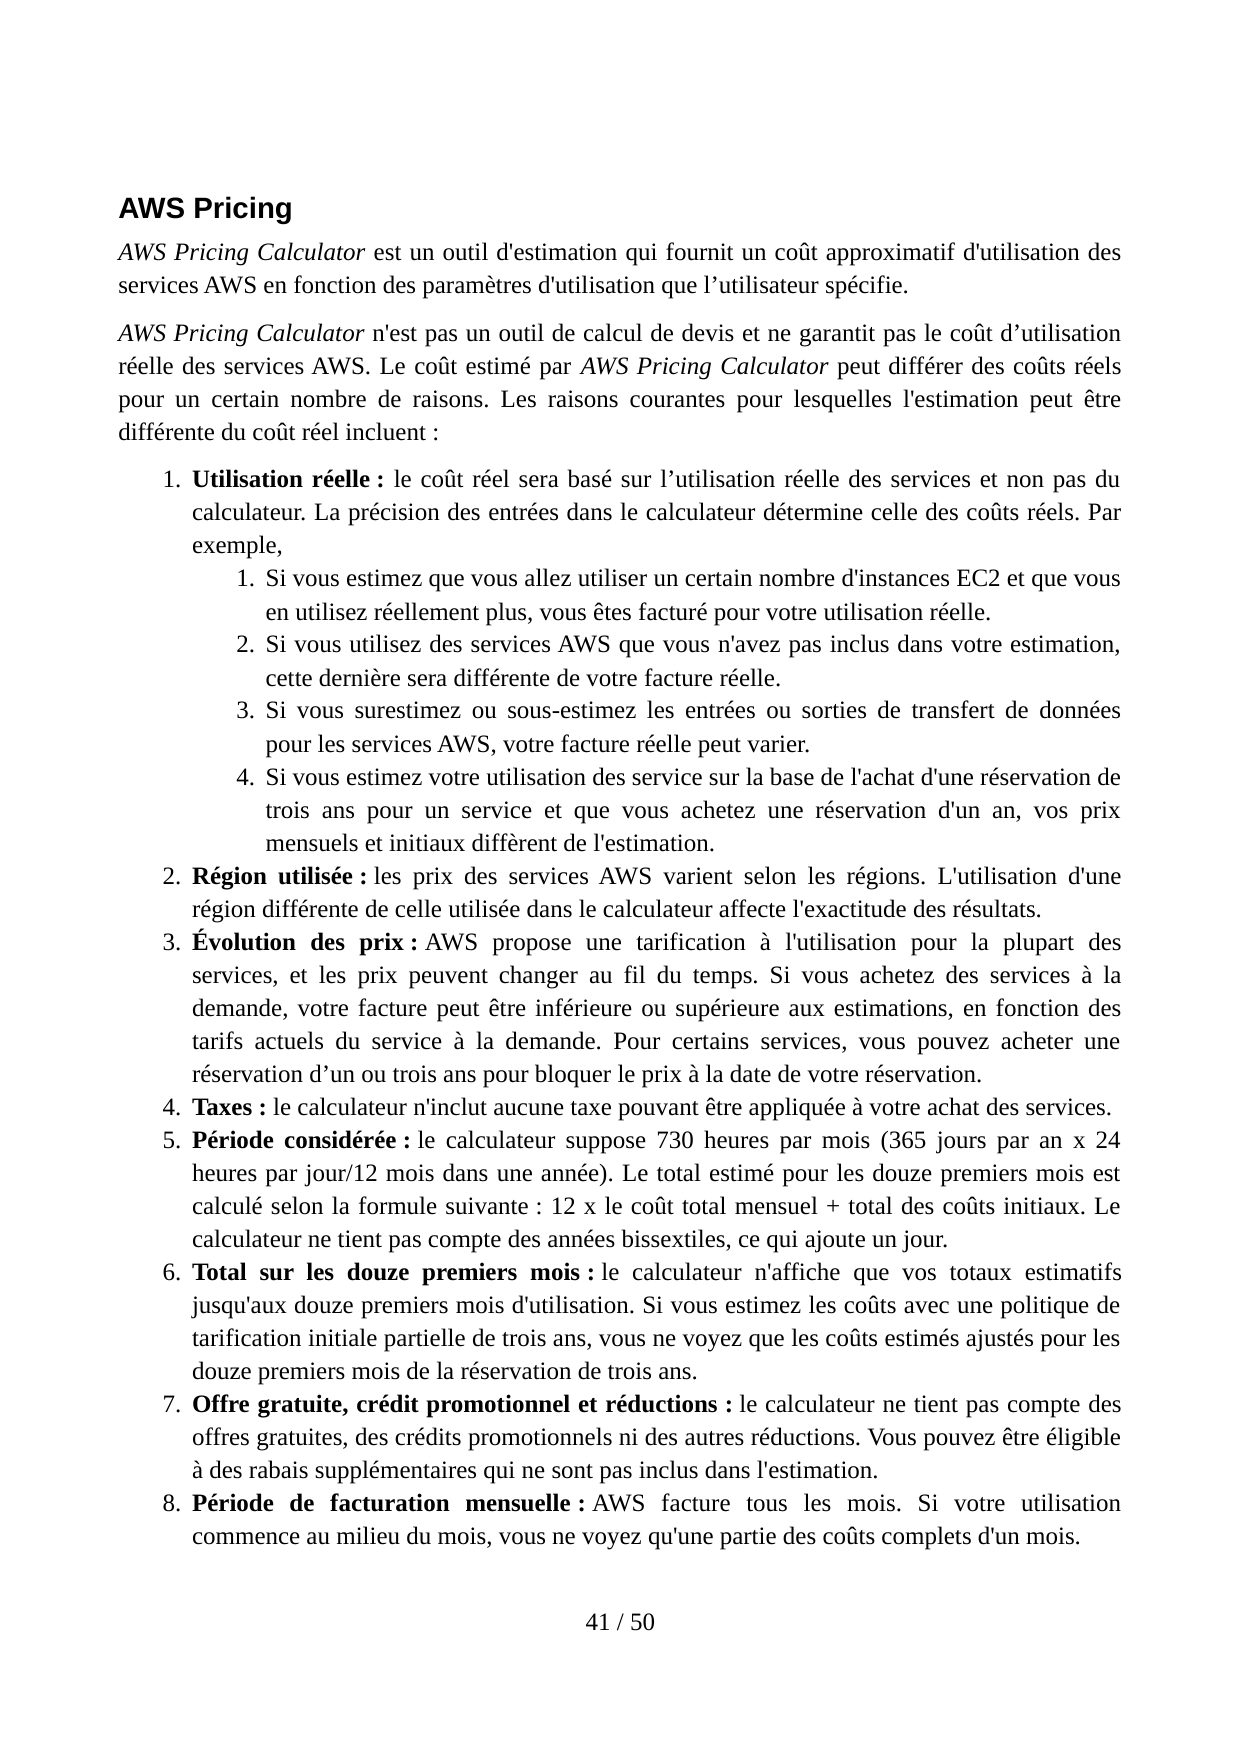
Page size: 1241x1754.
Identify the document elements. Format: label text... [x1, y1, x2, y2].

list Si vous estimez votre utilisation des service sur la base de l'achat d'une réservation de trois ans pour un service et que vous achetez une réservation d'un an, vos prix mensuels et initiaux diffèrent de l'estimation. [236, 762, 1122, 856]
text AWS Pricing Calculator est un outil d'estimation qui fournit un coût approximatif d'utilisation des services AWS en fonction des paramètres d'utilisation que l’utilisateur spécifie. [118, 237, 1122, 299]
list Si vous estimez que vous allez utiliser un certain nombre d'instances EC2 et que vous en utilisez réellement plus, vous êtes facturé pour votre utilisation réelle. [236, 563, 1122, 625]
list Évolution des prix : AWS propose une tarification à l'utilisation pour la plupart des services, et les prix peuvent changer au fil du temps. Si vous achetez des services à la demande, votre facture peut être inférieure ou supérieure aux estimations, en fonction des tarifs actuels du service à la demande. Pour certains services, vous pouvez acheter une réservation d’un ou trois ans pour bloquer le prix à la date de votre réservation. [162, 927, 1122, 1088]
list Si vous utilisez des services AWS que vous n'avez pas inclus dans votre estimation, cette dernière sera différente de votre facture réelle. [236, 629, 1122, 691]
list Taxes : le calculateur n'inclut aucune taxe pouvant être appliquée à votre achat des services. [162, 1092, 1122, 1121]
list Utilisation réelle : le coût réel sera basé sur l’utilisation réelle des services et non pas du calculateur. La précision des entrées dans le calculateur détermine celle des coûts réels. Par exemple, [162, 464, 1122, 559]
subtitle AWS Pricing [118, 191, 1122, 225]
list Offre gratuite, crédit promotionnel et réductions : le calculateur ne tient pas compte des offres gratuites, des crédits promotionnels ni des autres réductions. Vous pouvez être éligible à des rabais supplémentaires qui ne sont pas inclus dans l'estimation. [162, 1389, 1122, 1484]
list Total sur les douze premiers mois : le calculateur n'affiche que vos totaux estimatifs jusqu'aux douze premiers mois d'utilisation. Si vous estimez les coûts avec une politique de tarification initiale partielle de trois ans, vous ne voyez que les coûts estimés ajustés pour les douze premiers mois de la réservation de trois ans. [162, 1257, 1122, 1385]
list Région utilisée : les prix des services AWS varient selon les régions. L'utilisation d'une région différente de celle utilisée dans le calculateur affecte l'exactitude des résultats. [162, 861, 1122, 922]
list Période de facturation mensuelle : AWS facture tous les mois. Si votre utilisation commence au milieu du mois, vous ne voyez qu'une partie des coûts complets d'un mois. [162, 1488, 1122, 1550]
list Si vous surestimez ou sous-estimez les entrées ou sorties de transfert de données pour les services AWS, votre facture réelle peut varier. [236, 696, 1122, 757]
text AWS Pricing Calculator n'est pas un outil de calcul de devis et ne garantit pas le coût d’utilisation réelle des services AWS. Le coût estimé par AWS Pricing Calculator peut différer des coûts réels pour un certain nombre de raisons. Les raisons courantes pour lesquelles l'estimation peut être différente du coût réel incluent : [118, 318, 1122, 446]
list Période considérée : le calculateur suppose 730 heures par mois (365 jours par an x 24 heures par jour/12 mois dans une année). Le total estimé pour les douze premiers mois est calculé selon la formule suivante : 12 x le coût total mensuel + total des coûts initiaux. Le calculateur ne tient pas compte des années bissextiles, ce qui ajoute un jour. [162, 1125, 1122, 1253]
